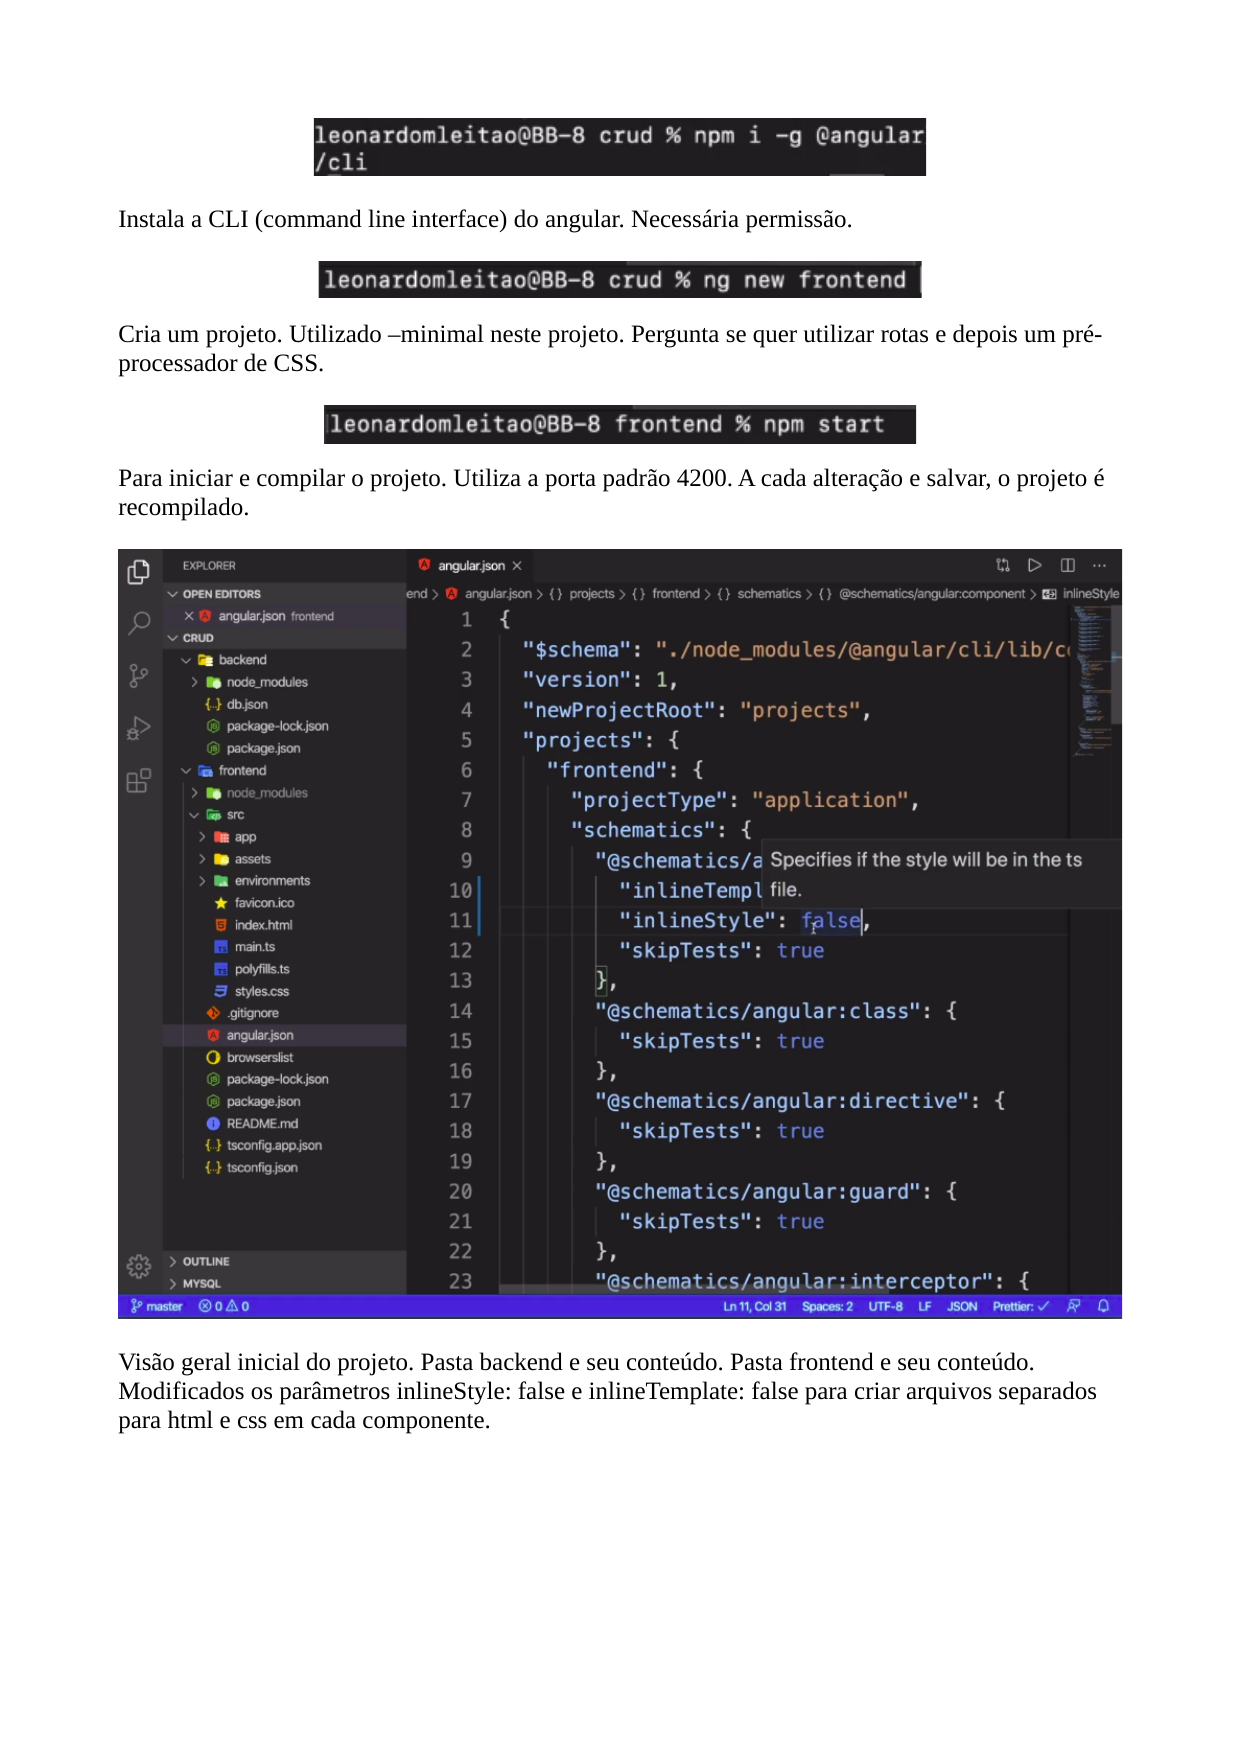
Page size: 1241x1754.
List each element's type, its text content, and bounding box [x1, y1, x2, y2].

picture [313, 118, 927, 176]
picture [324, 405, 917, 444]
text Visão geral inicial do projeto. Pasta backend e seu conteúdo. Pasta frontend e seu conteúdo. Modificados os parâmetros inlineStyle: false e inlineTemplate: false para criar arquivos separados para html e css em cada componente. [118, 1347, 1122, 1433]
picture [318, 261, 922, 298]
text Instala a CLI (command line interface) do angular. Necessária permissão. [118, 204, 1122, 233]
text Para iniciar e compilar o projeto. Utiliza a porta padrão 4200. A cada alteração e salvar, o projeto é recompilado. [118, 463, 1122, 521]
text Cria um projeto. Utilizado –minimal neste projeto. Pergunta se quer utilizar rotas e depois um pré-processador de CSS. [118, 319, 1122, 377]
picture [118, 549, 1123, 1319]
